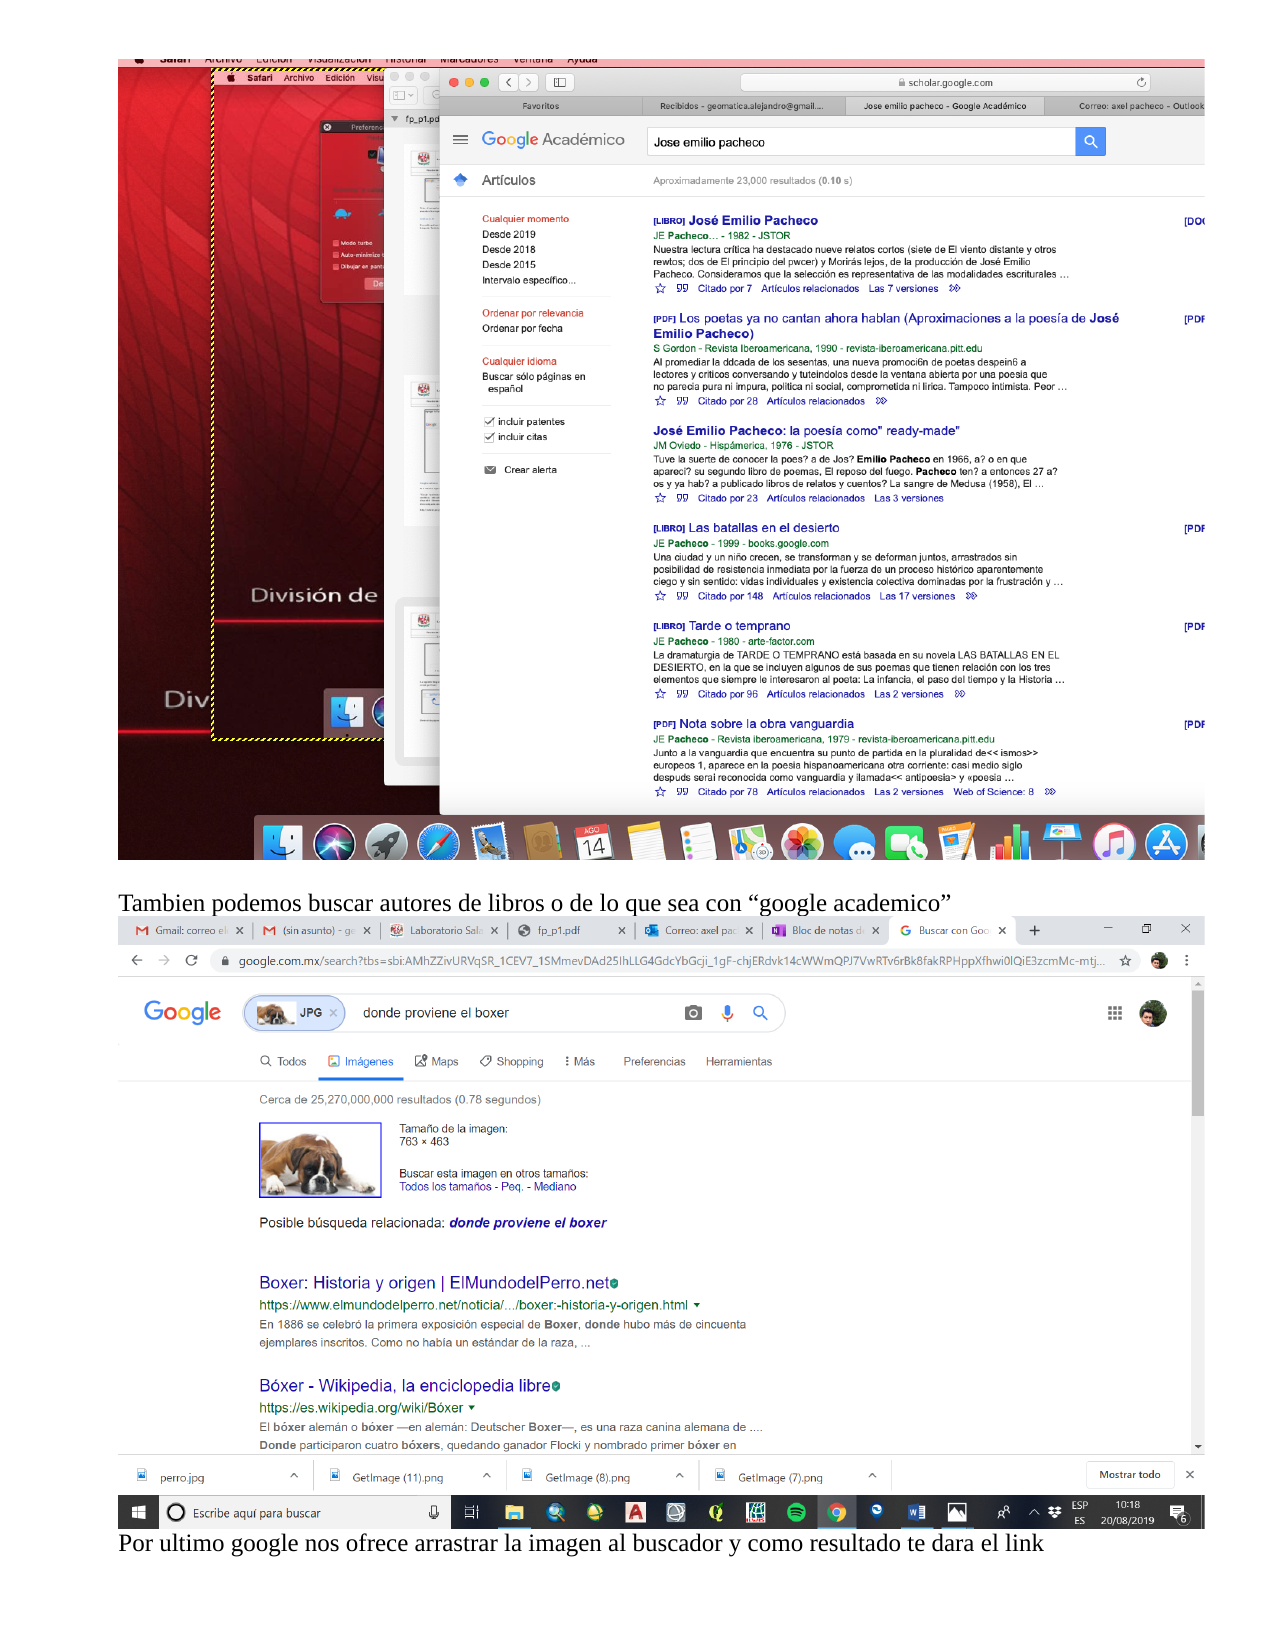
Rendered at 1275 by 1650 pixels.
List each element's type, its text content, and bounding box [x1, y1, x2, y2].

text Tambien podemos buscar autores de libros o de lo que sea con “google academico” [118, 888, 1205, 916]
text Por ultimo google nos ofrece arrastrar la imagen al buscador y como resultado te dara el link [118, 1529, 1205, 1557]
